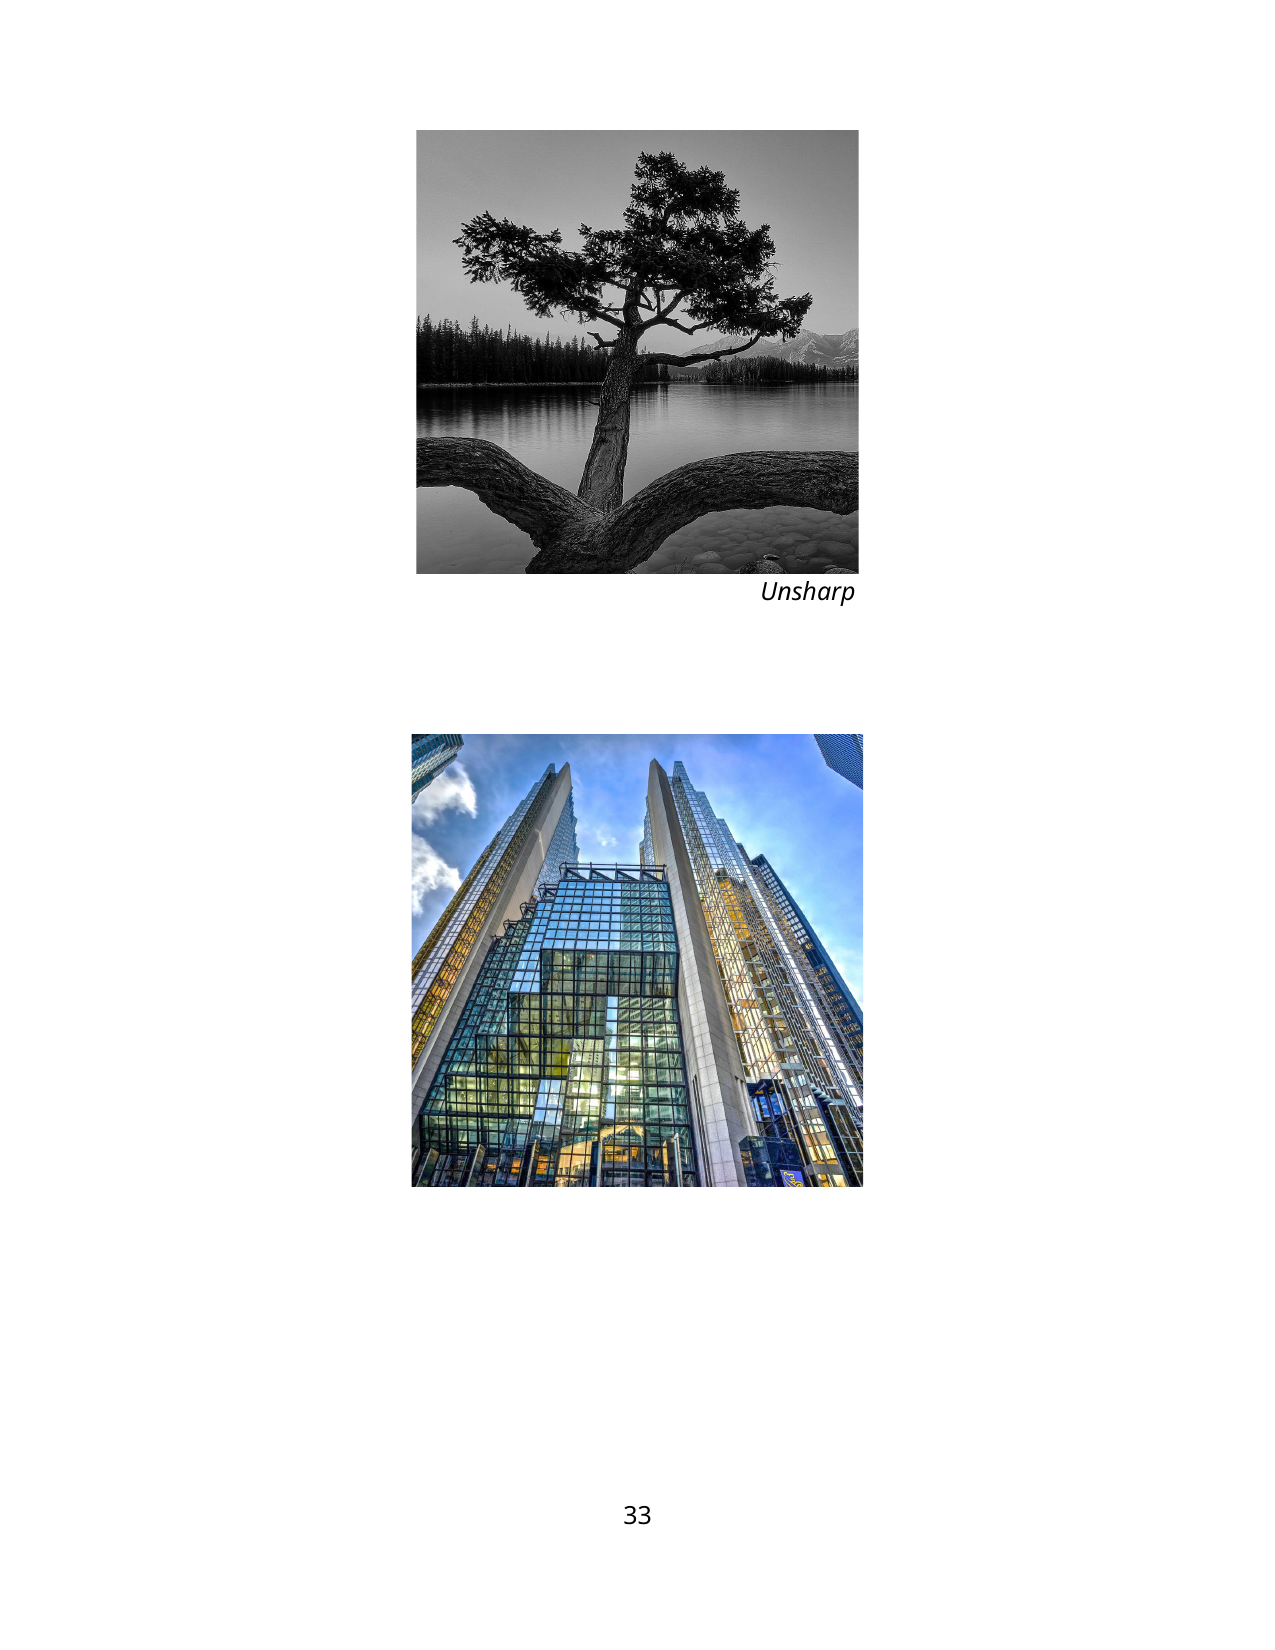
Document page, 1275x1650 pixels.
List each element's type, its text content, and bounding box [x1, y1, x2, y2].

text Unsharp [416, 574, 859, 607]
picture [411, 734, 864, 1187]
picture [416, 130, 859, 574]
